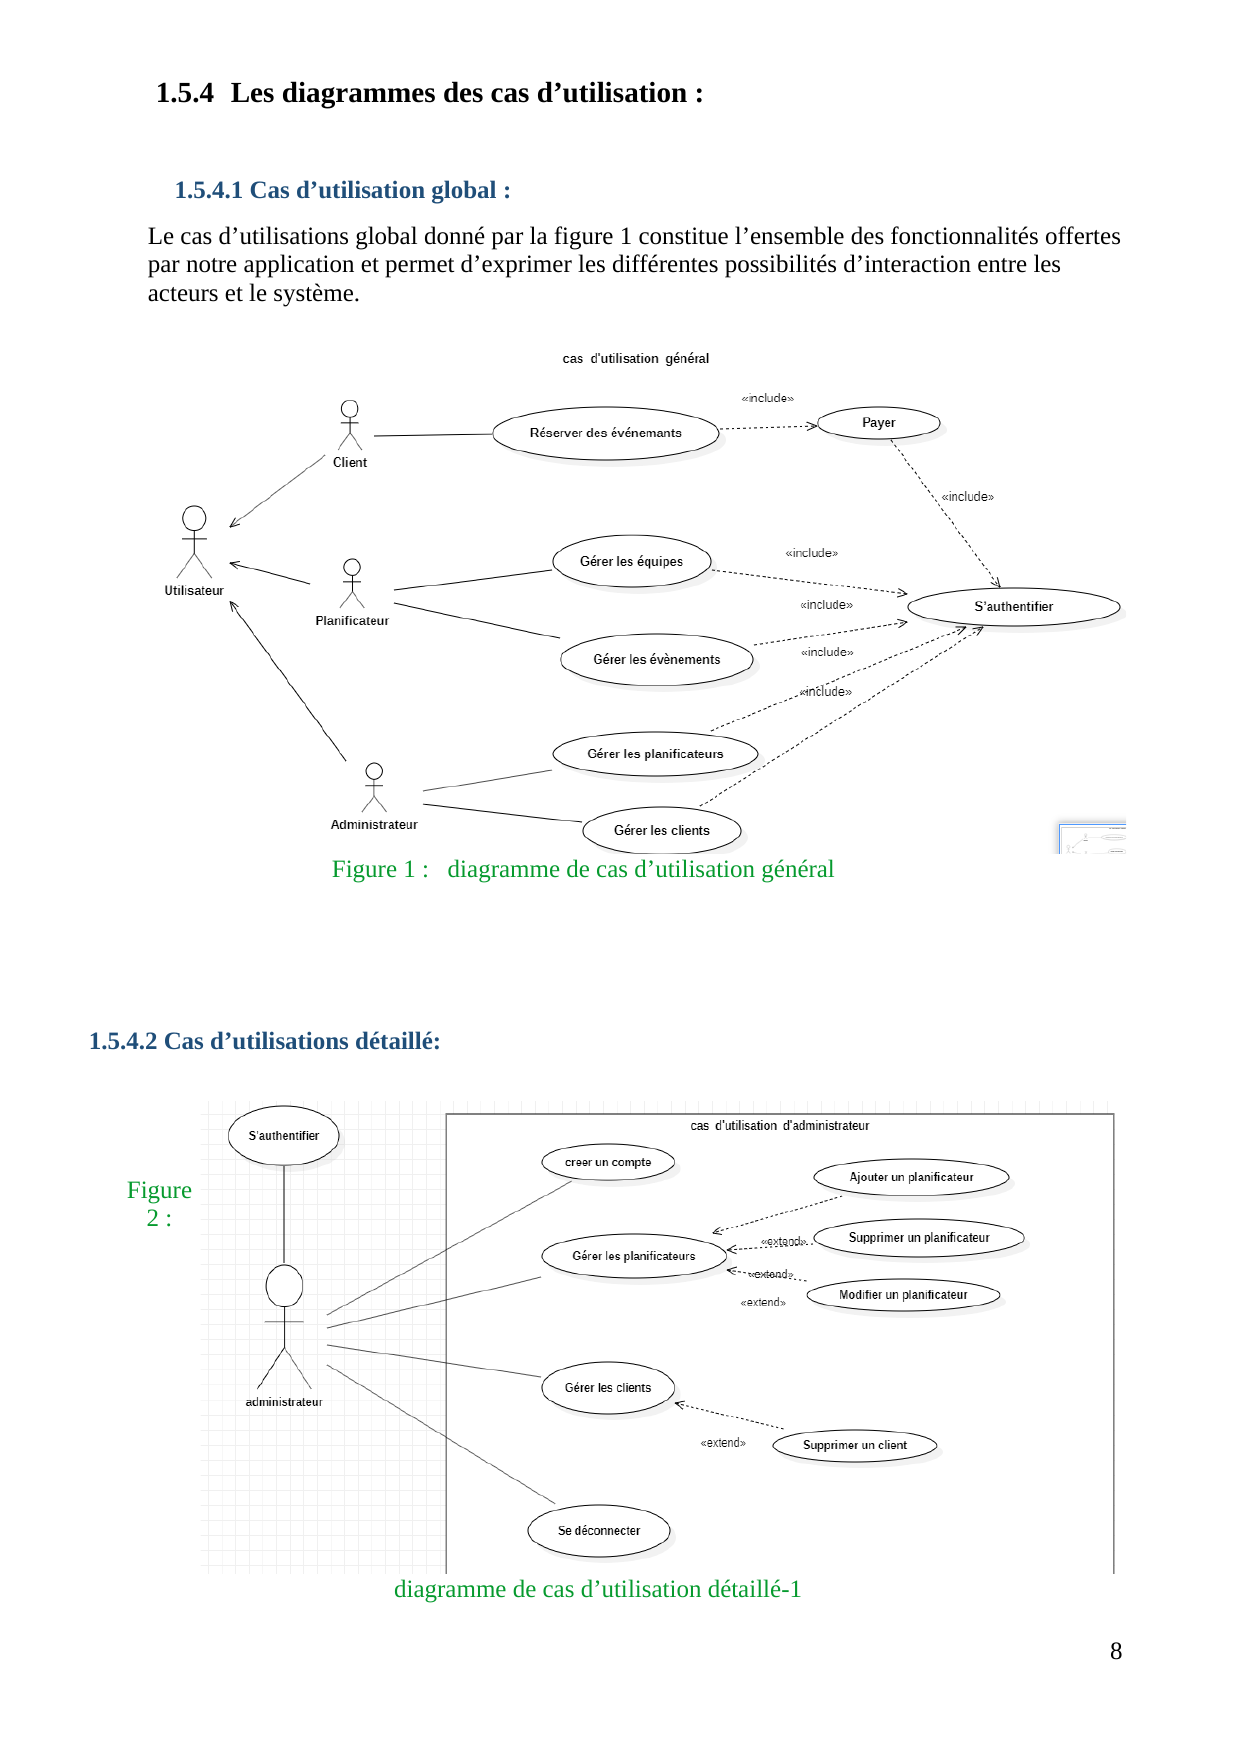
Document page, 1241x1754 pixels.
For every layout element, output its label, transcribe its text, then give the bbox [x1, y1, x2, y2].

picture [200, 1101, 1115, 1574]
list 1.5.4.2 Cas d’utilisations détaillé: [88, 1026, 1078, 1055]
list Les diagrammes des cas d’utilisation : [156, 75, 1122, 108]
text Figure 2 : diagramme de cas d’utilisation détaillé-1 [118, 1175, 1078, 1602]
list Cas d’utilisation global : [174, 175, 1122, 204]
picture [151, 350, 1127, 854]
list Le cas d’utilisations global donné par la figure 1 constitue l’ensemble des fonctionnalités offertes par notre application et permet d’exprimer les différentes possibilités d’interaction entre les acteurs et le système. [148, 221, 1122, 307]
text Figure 1 : diagramme de cas d’utilisation général [88, 369, 1078, 883]
